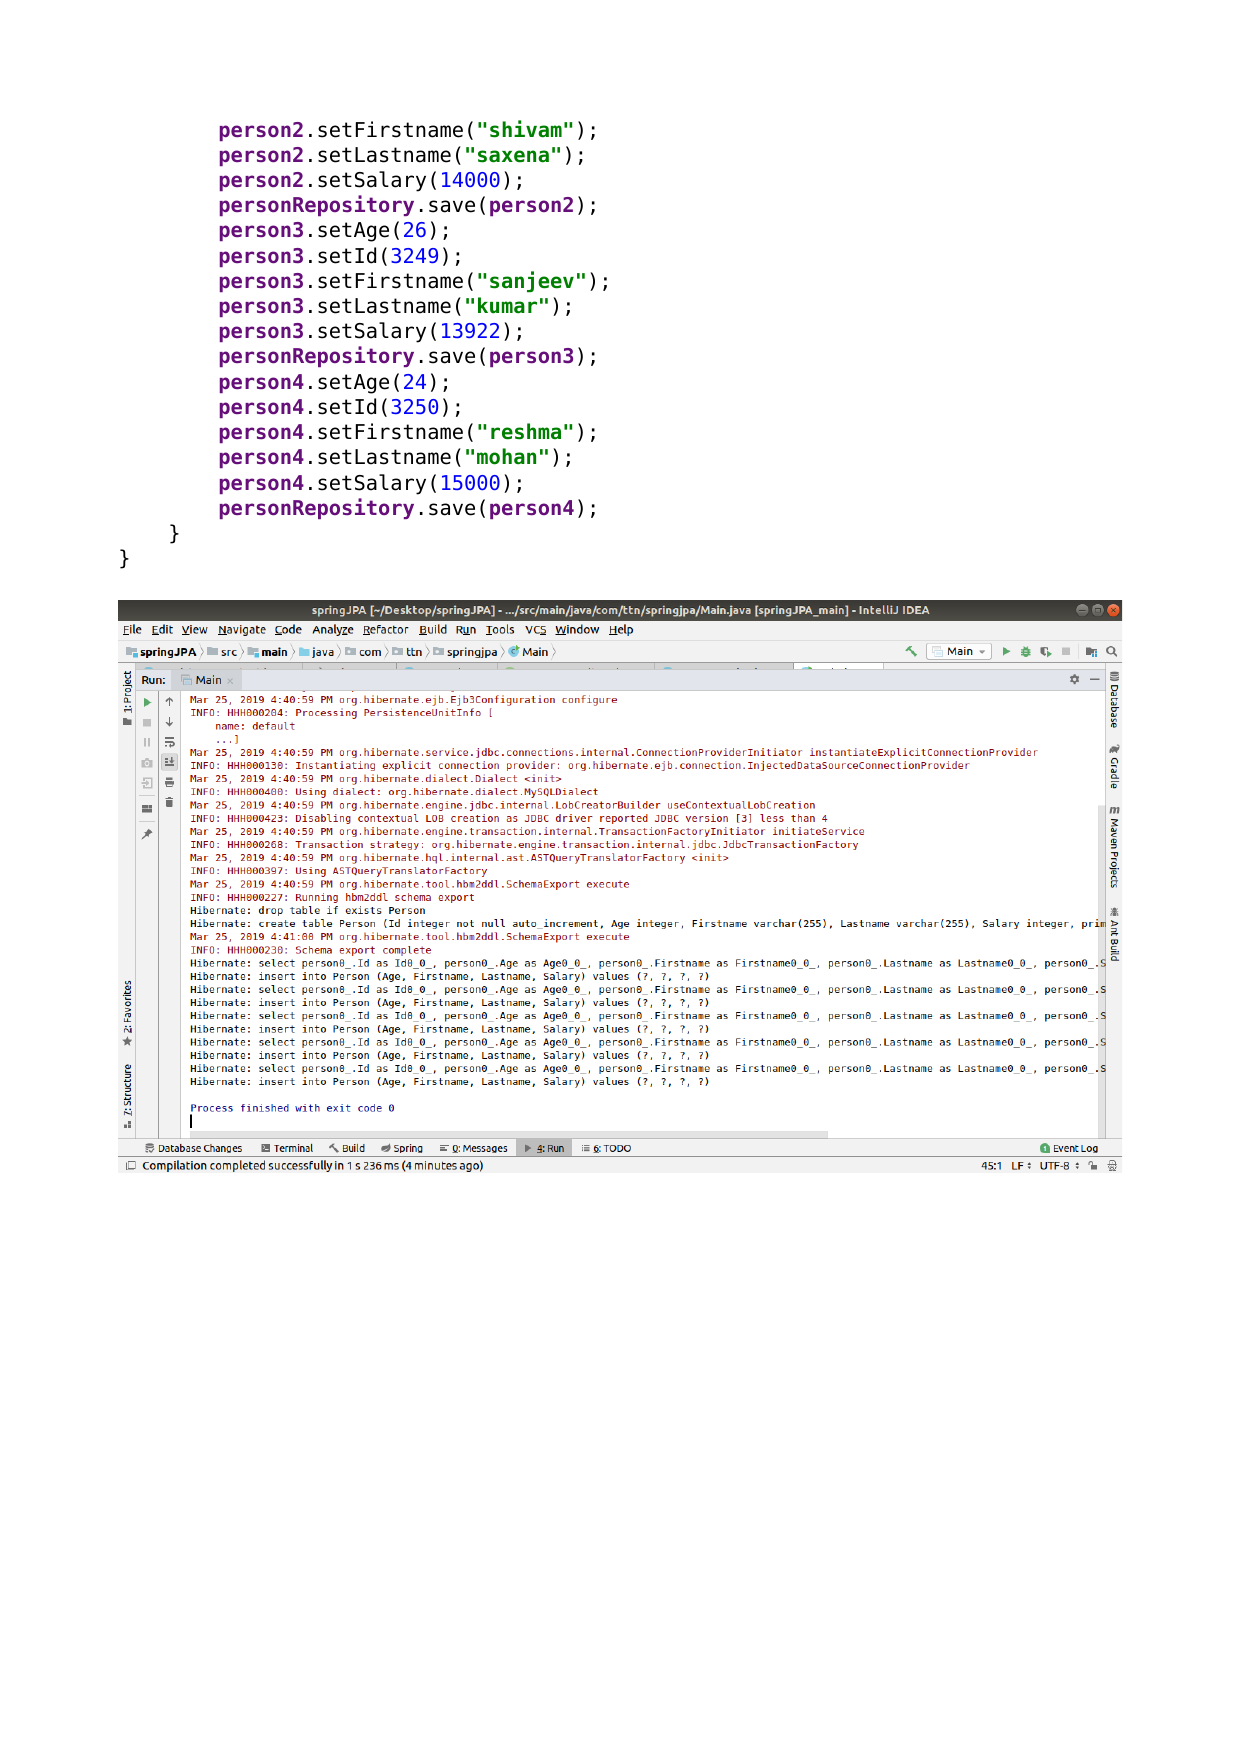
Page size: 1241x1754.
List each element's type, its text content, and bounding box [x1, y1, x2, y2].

text person4.setSalary(15000); [118, 471, 1122, 496]
text person4.setFirstname("reshma"); [118, 421, 1122, 446]
picture [118, 600, 1123, 1173]
text person3.setLastname("kumar"); [118, 294, 1122, 320]
text personRepository.save(person3); [118, 345, 1122, 370]
text personRepository.save(person4); [118, 496, 1122, 521]
text personRepository.save(person2); [118, 194, 1122, 219]
text person2.setLastname("saxena"); [118, 143, 1122, 168]
text person3.setId(3249); [118, 244, 1122, 269]
text person2.setFirstname("shivam"); [118, 118, 1122, 143]
text person4.setId(3250); [118, 395, 1122, 421]
text } [118, 521, 1122, 547]
text person2.setSalary(14000); [118, 168, 1122, 194]
text person3.setFirstname("sanjeev"); [118, 269, 1122, 294]
text person3.setSalary(13922); [118, 320, 1122, 345]
text person4.setAge(24); [118, 370, 1122, 395]
text } [118, 547, 1122, 570]
text person3.setAge(26); [118, 219, 1122, 244]
text person4.setLastname("mohan"); [118, 446, 1122, 471]
